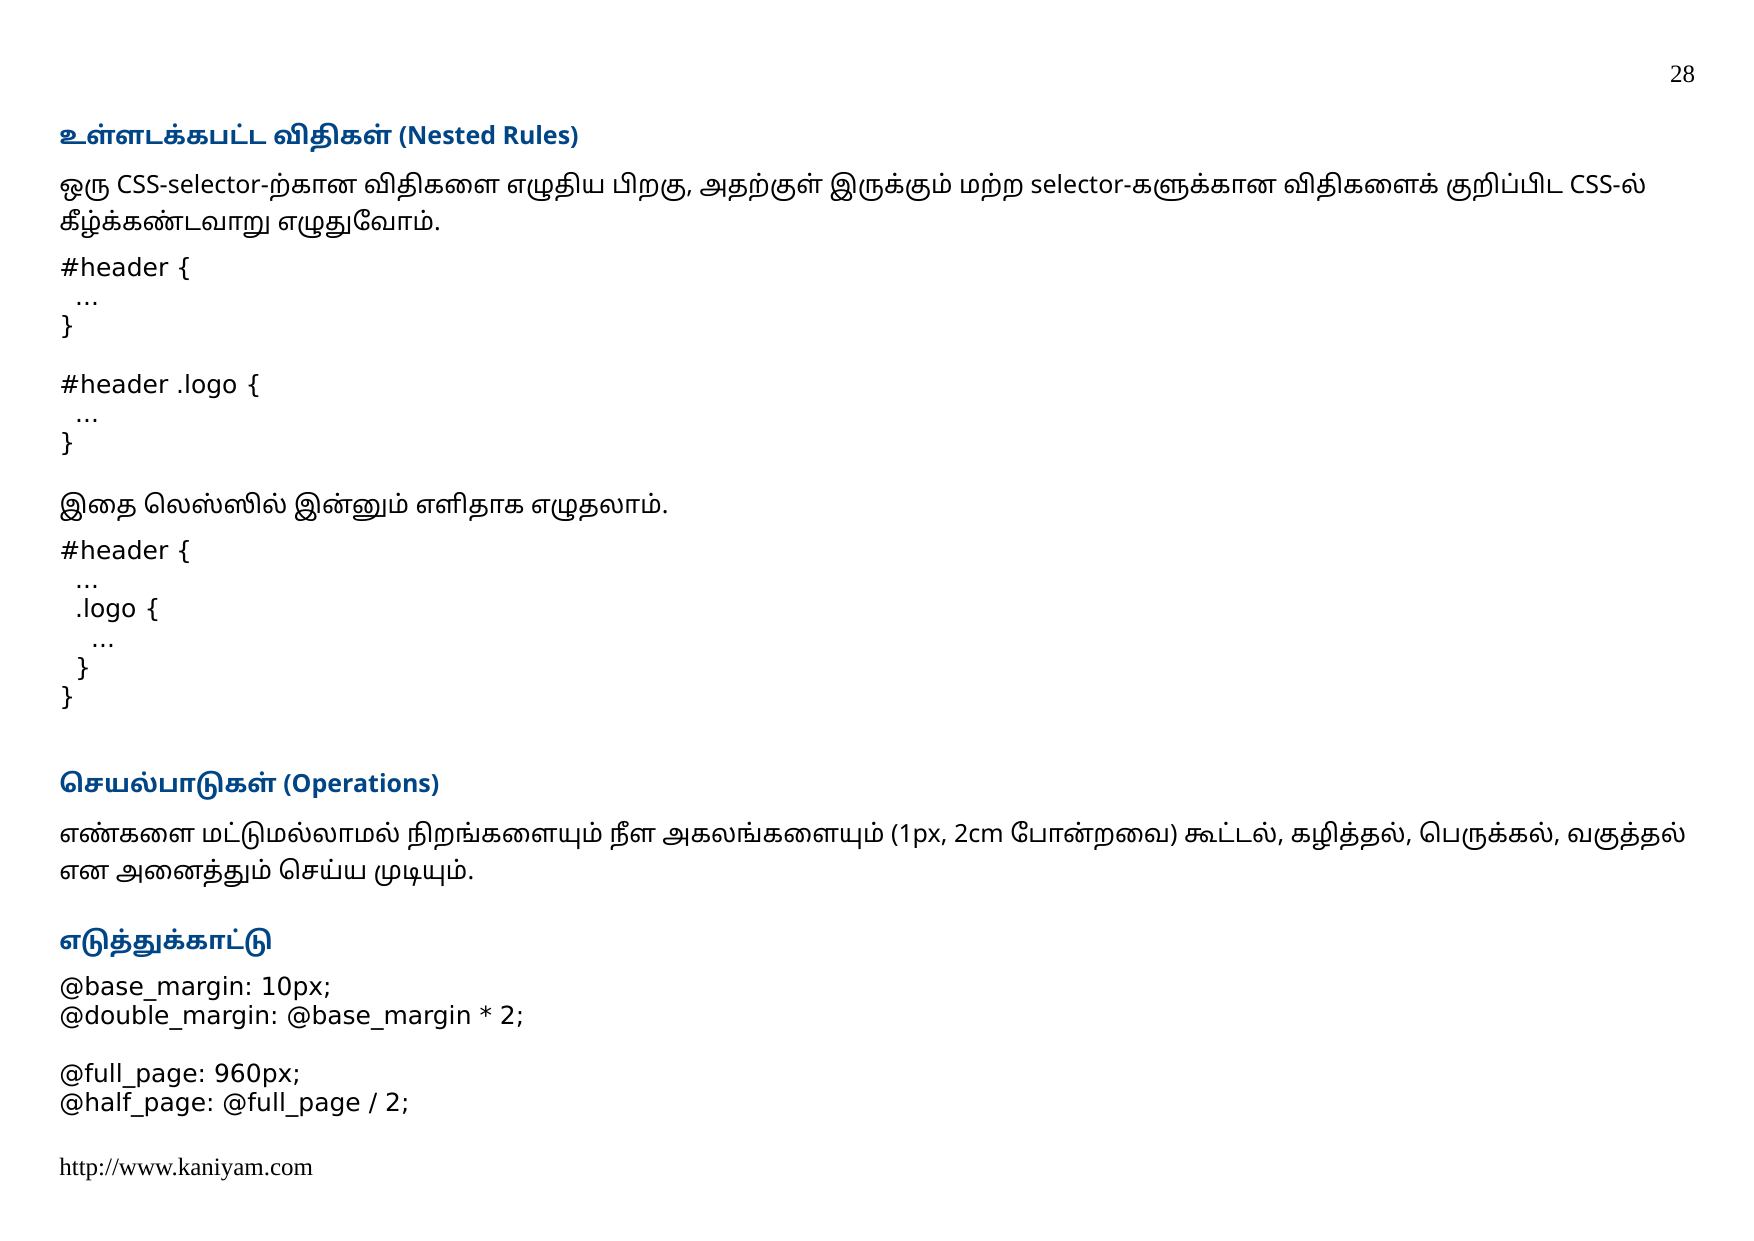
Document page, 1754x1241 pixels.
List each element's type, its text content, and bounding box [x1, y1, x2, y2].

subtitle உள்ளடக்கபட்ட விதிகள் (Nested Rules) [59, 117, 1695, 154]
subtitle எடுத்துக்காட்டு [59, 927, 1695, 959]
text @base_margin: 10px; [59, 972, 1695, 1001]
text } [59, 312, 1695, 341]
text எண்களை மட்டுமல்லாமல் நிறங்களையும் நீள அகலங்களையும் (1px, 2cm போன்றவை) கூட்டல், கழித்தல், பெருக்கல், வகுத்தல் என அனைத்தும் செய்ய முடியும். [59, 815, 1695, 889]
text } [59, 682, 1695, 711]
text ... [59, 282, 1695, 312]
text இதை லெஸ்ஸில் இன்னும் எளிதாக எழுதலாம். [59, 487, 1695, 524]
text } [59, 428, 1695, 457]
text } [59, 653, 1695, 682]
text ஒரு CSS-selector-ற்கான விதிகளை எழுதிய பிறகு, அதற்குள் இருக்கும் மற்ற selector-களுக்கான விதிகளைக் குறிப்பிட CSS-ல் கீழ்க்கண்டவாறு எழுதுவோம். [59, 167, 1695, 241]
text .logo { [59, 595, 1695, 624]
subtitle செயல்பாடுகள் (Operations) [59, 766, 1695, 803]
text ... [59, 399, 1695, 428]
text ... [59, 624, 1695, 653]
text #header { [59, 253, 1695, 282]
text @full_page: 960px; [59, 1059, 1695, 1088]
text #header { [59, 536, 1695, 566]
text ... [59, 566, 1695, 595]
text @double_margin: @base_margin * 2; [59, 1001, 1695, 1030]
text #header .logo { [59, 370, 1695, 399]
text @half_page: @full_page / 2; [59, 1088, 1695, 1118]
